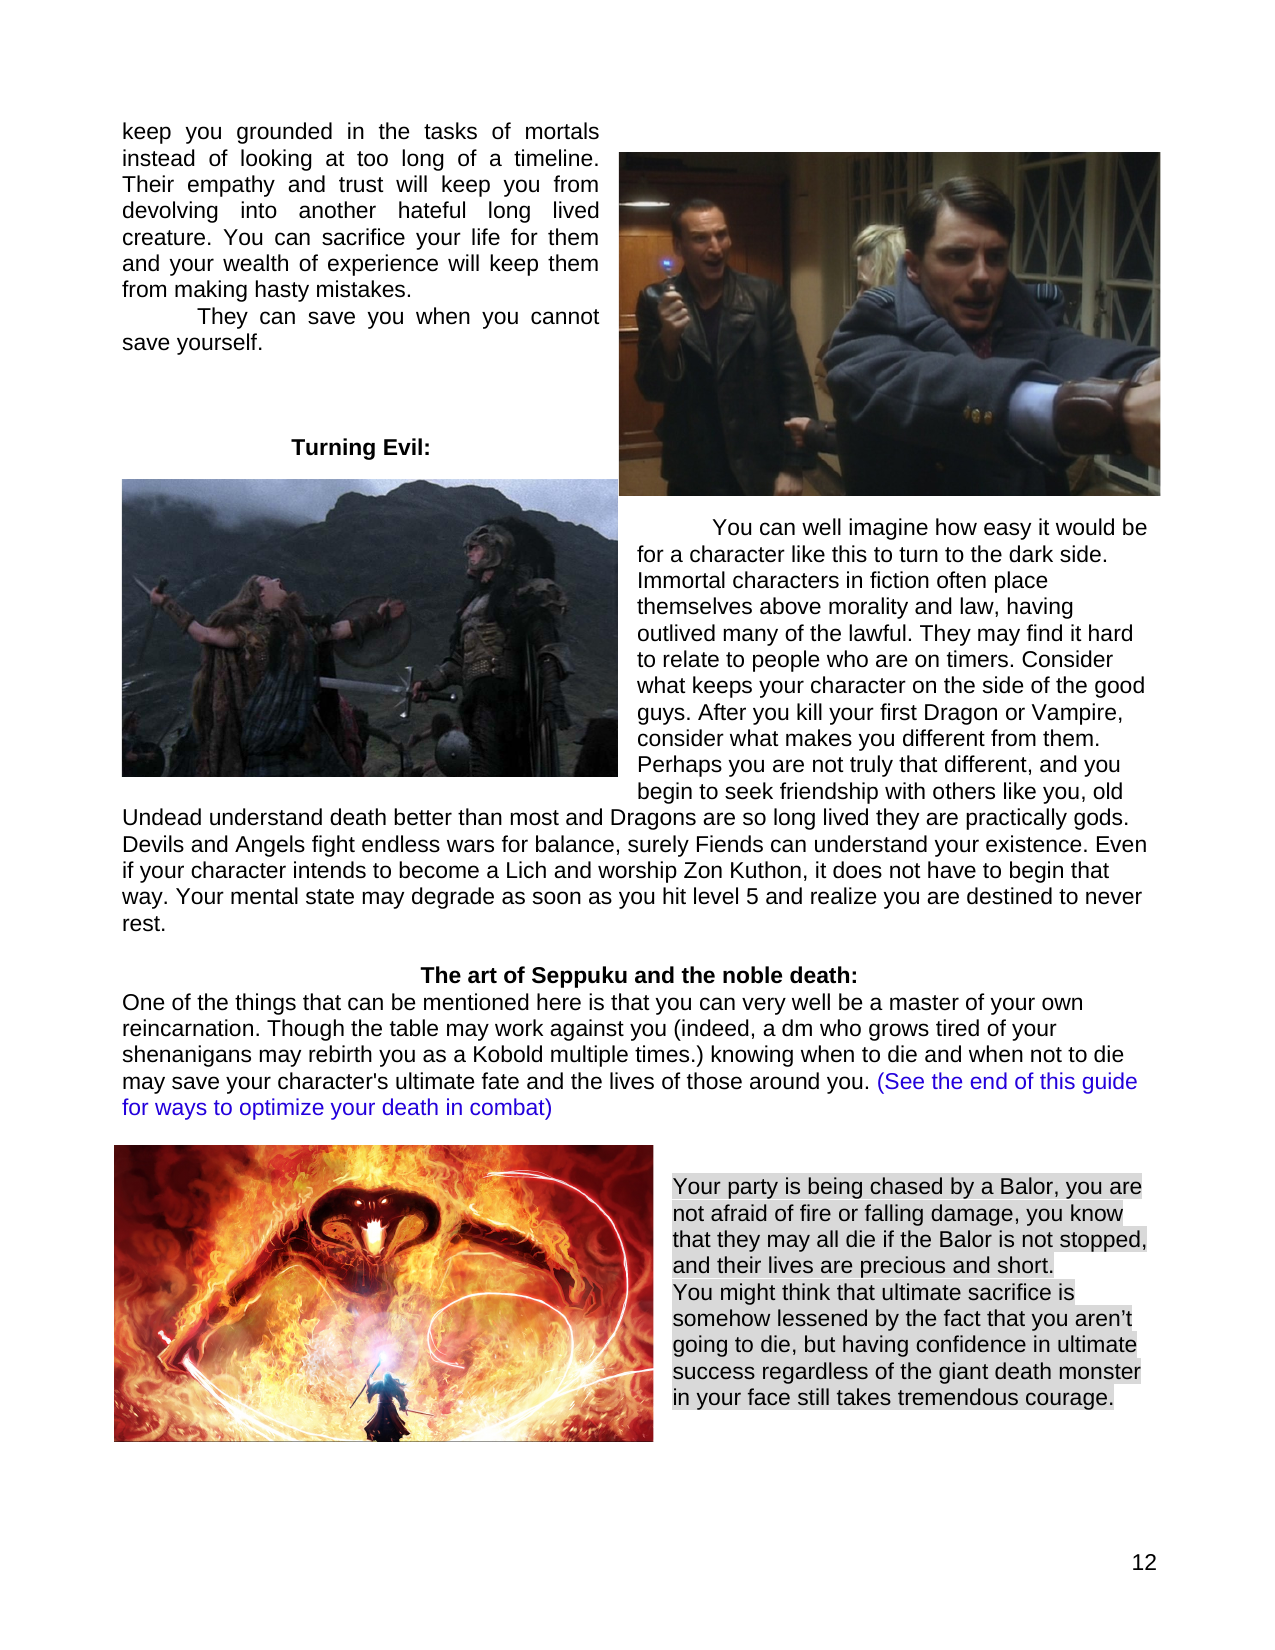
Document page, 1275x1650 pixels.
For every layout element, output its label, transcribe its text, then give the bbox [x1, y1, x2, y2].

text You might think that ultimate sacrifice is somehow lessened by the fact that you aren’t going to die, but having confidence in ultimate success regardless of the giant death monster in your face still takes tremendous courage. [654, 1278, 1157, 1410]
text The art of Seppuku and the noble death: [122, 962, 1157, 989]
text keep you grounded in the tasks of mortals instead of looking at too long of a timeline. Their empathy and trust will keep you from devolving into another hateful long lived creature. You can sacrifice your life for them and your wealth of experience will keep them from making hasty mistakes. [122, 118, 1157, 303]
text They can save you when you cannot save yourself. [122, 303, 618, 355]
text One of the things that can be mentioned here is that you can very well be a master of your own reincarnation. Though the table may work against you (indeed, a dm who grows tired of your shenanigans may rebirth you as a Kobold multiple times.) knowing when to die and when not to die may save your character's ultimate fate and the lives of those around you. (See the end of this guide for ways to optimize your death in combat) [122, 989, 1157, 1120]
text You can well imagine how easy it would be for a character like this to turn to the dark side. Immortal characters in fiction often place themselves above morality and law, having outlived many of the lawful. They may find it hard to relate to people who are on timers. Consider what keeps your character on the side of the good guys. After you kill your first Dragon or Vampire, consider what makes you different from them. Perhaps you are not truly that different, and you begin to seek friendship with others like you, old Undead understand death better than most and Dragons are so long lived they are practically gods. Devils and Angels fight endless wars for balance, surely Fiends can understand your existence. Even if your character intends to become a Lich and worship Zon Kuthon, it does not have to begin that way. Your mental state may degrade as soon as you hit level 5 and realize you are destined to never rest. [122, 496, 1157, 936]
picture [121, 152, 1161, 777]
text Your party is being chased by a Balor, you are not afraid of fire or falling damage, you know that they may all die if the Balor is not stopped, and their lives are precious and short. [654, 1173, 1157, 1278]
text Turning Evil: [122, 434, 618, 461]
picture [114, 1145, 654, 1442]
